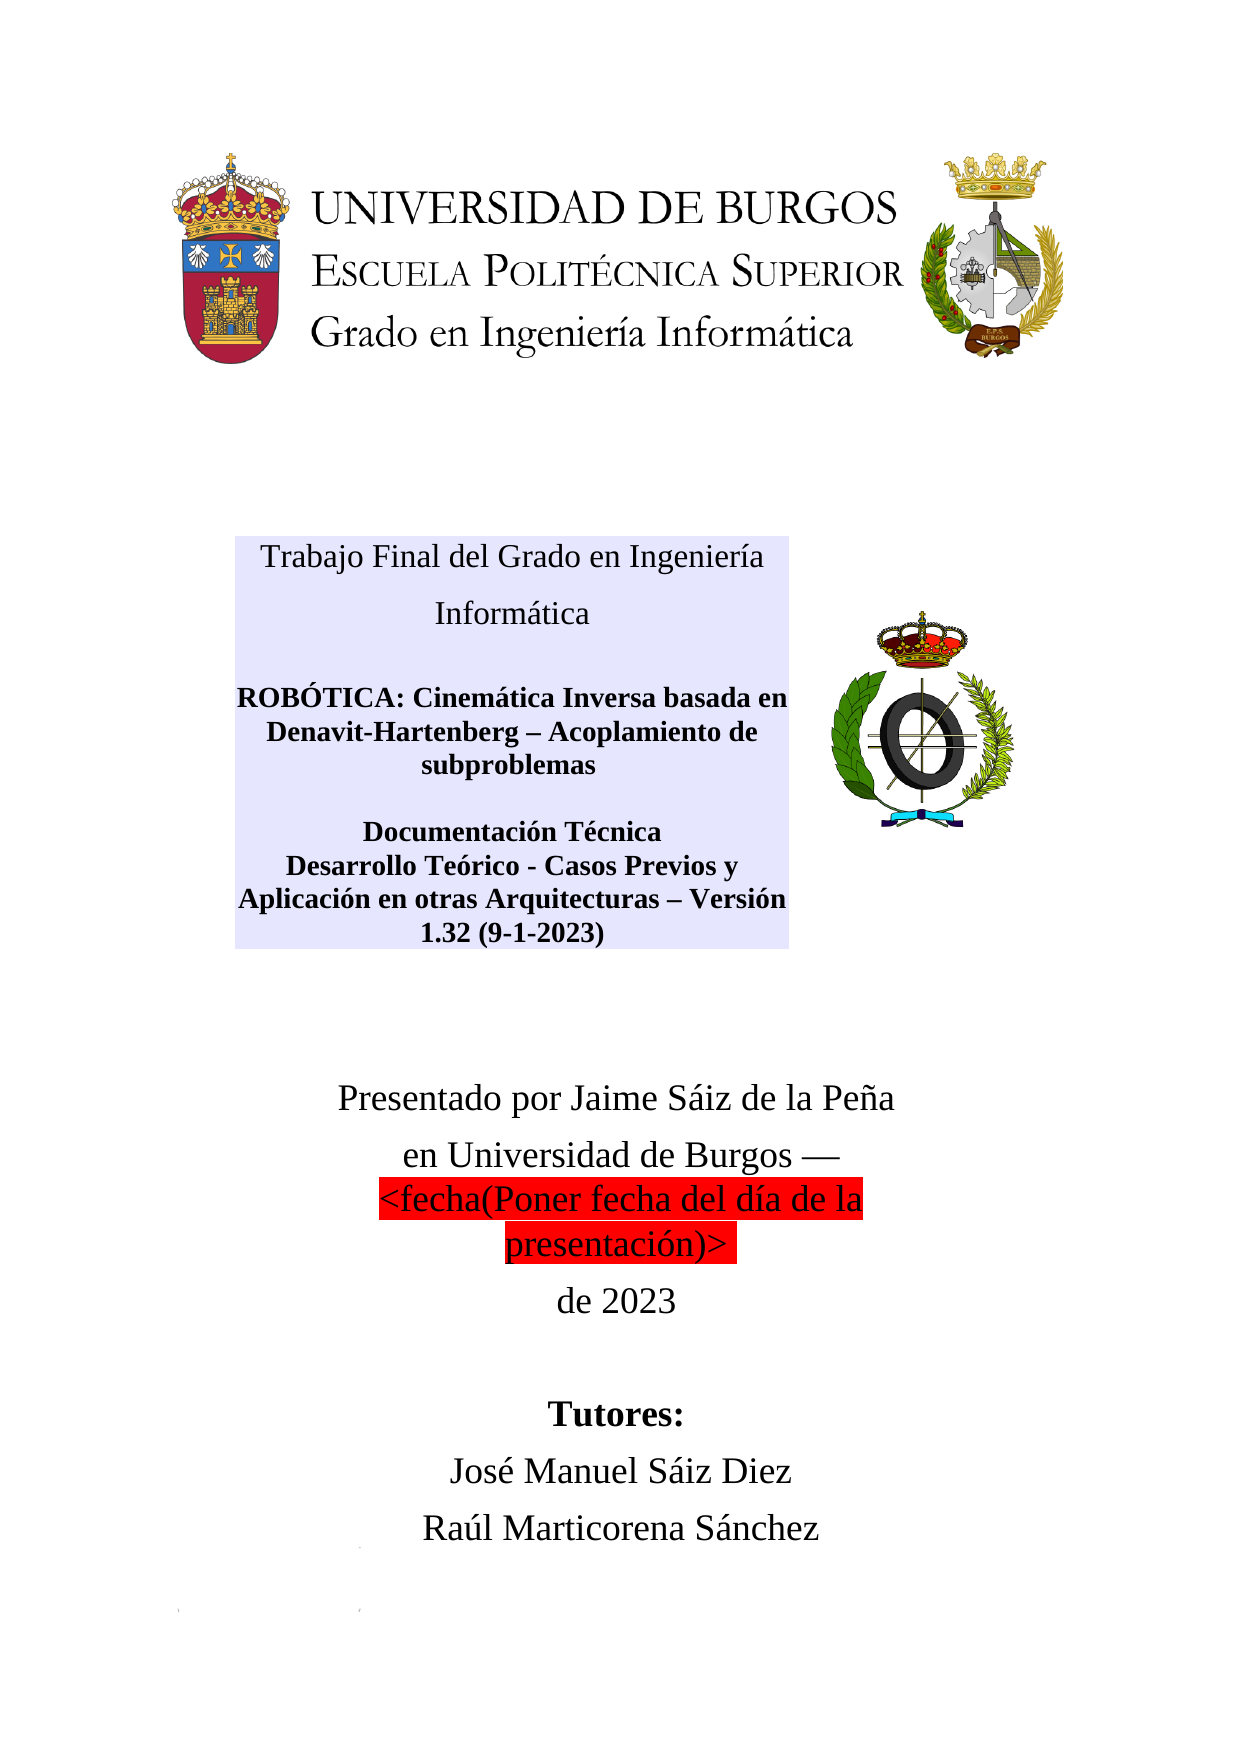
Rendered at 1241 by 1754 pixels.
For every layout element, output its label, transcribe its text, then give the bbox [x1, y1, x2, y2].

picture [830, 610, 1015, 828]
text en Universidad de Burgos — <fecha(Poner fecha del día de la presentación)> [325, 1132, 917, 1264]
text Desarrollo Teórico - Casos Previos y Aplicación en otras Arquitecturas – Versión 1.32 (9-1-2023) [235, 848, 789, 949]
text Presentado por Jaime Sáiz de la Peña [325, 1076, 917, 1119]
text Tutores: [325, 1392, 917, 1435]
text Trabajo Final del Grado en Ingeniería Informática [235, 536, 789, 632]
text José Manuel Sáiz Diez [325, 1449, 917, 1492]
text ROBÓTICA: Cinemática Inversa basada en Denavit-Hartenberg – Acoplamiento de subproblemas [235, 680, 789, 781]
text Documentación Técnica [235, 814, 789, 848]
text de 2023 [325, 1278, 917, 1321]
text Raúl Marticorena Sánchez [325, 1506, 917, 1549]
